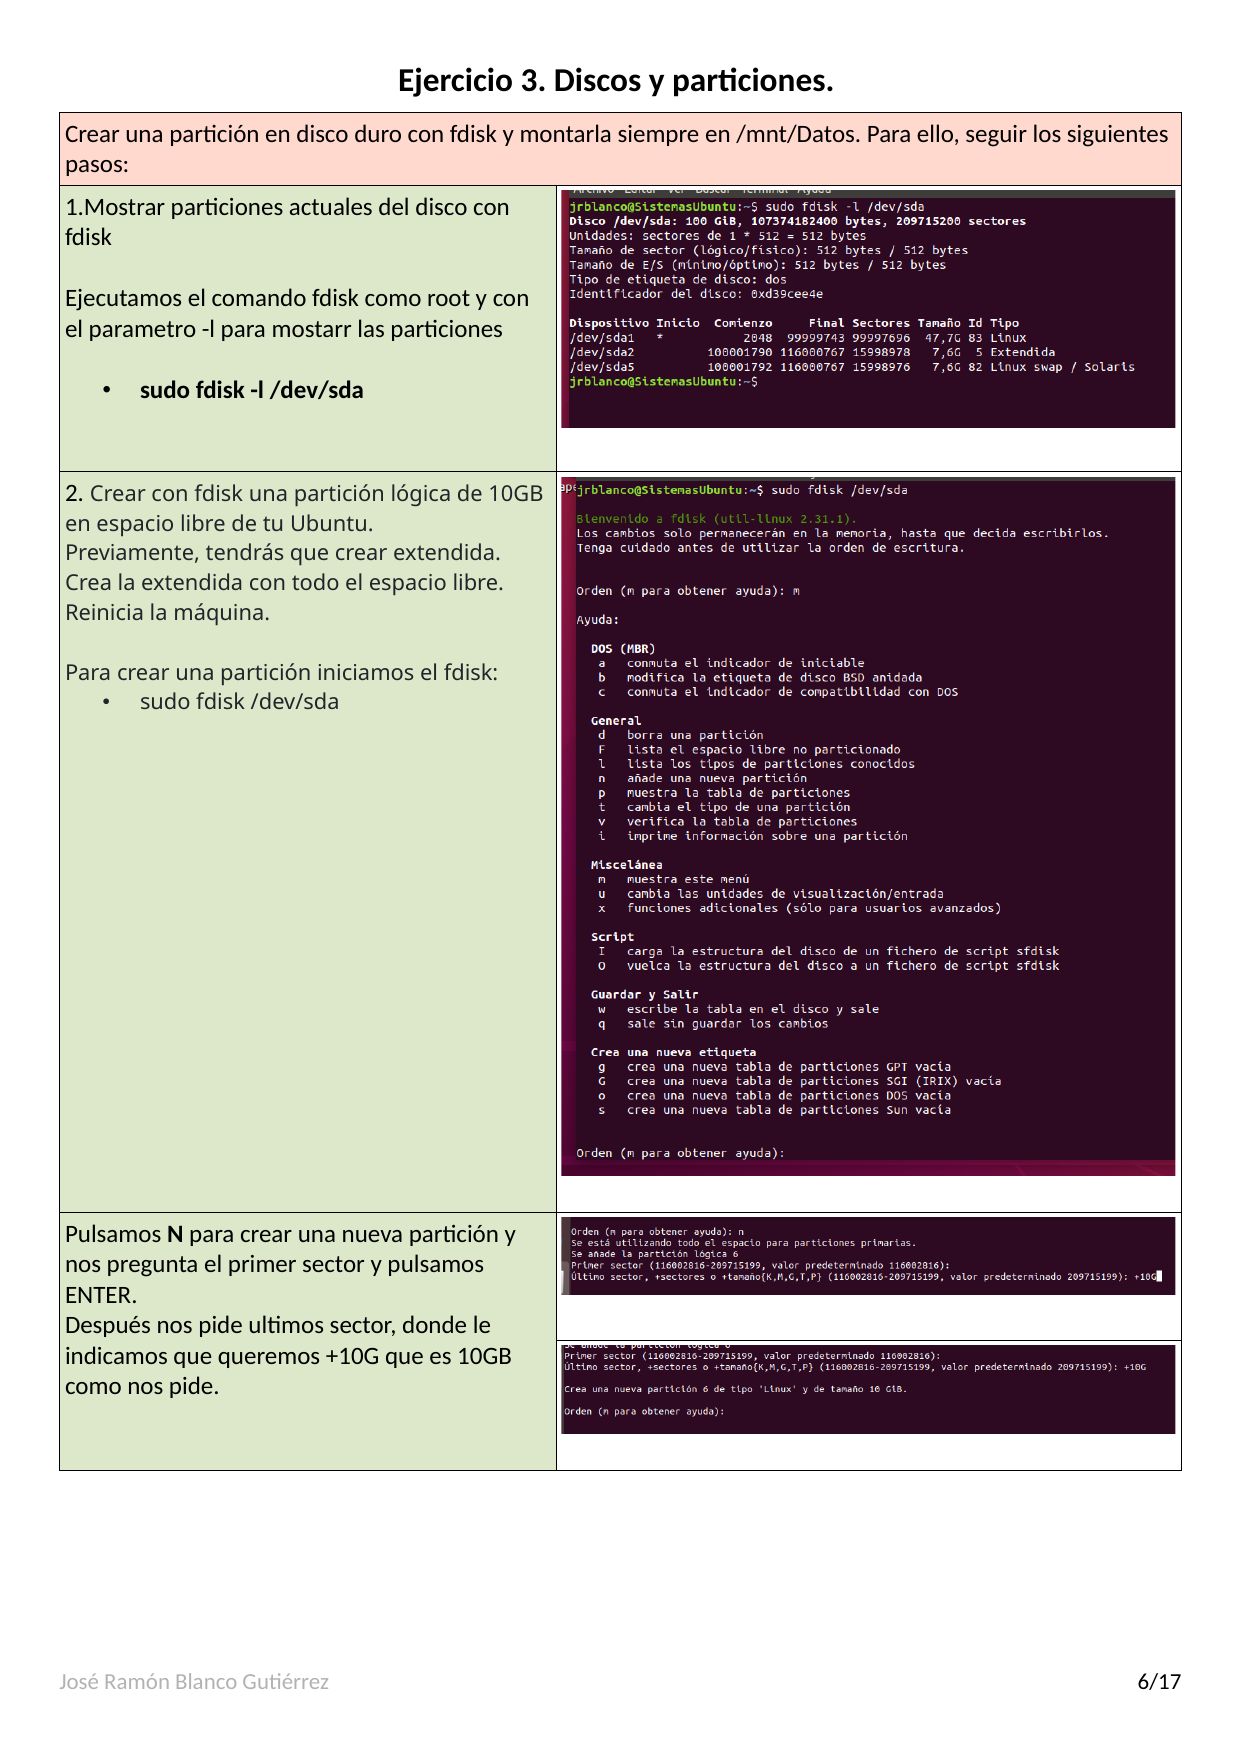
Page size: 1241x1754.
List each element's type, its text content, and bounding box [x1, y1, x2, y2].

table_cell 1.Mostrar particiones actuales del disco con fdisk Ejecutamos el comando fdisk como root y con el parametro -l para mostarr las particiones sudo fdisk -l /dev/sda [60, 186, 556, 471]
table_cell 2. Crear con fdisk una partición lógica de 10GB en espacio libre de tu Ubuntu. Previamente, tendrás que crear extendida. Crea la extendida con todo el espacio libre. Reinicia la máquina. Para crear una partición iniciamos el fdisk: sudo fdisk /dev/sda [60, 472, 556, 1212]
picture [561, 477, 1176, 1176]
table_cell Pulsamos N para crear una nueva partición y nos pregunta el primer sector y pulsamos ENTER. Después nos pide ultimos sector, donde le indicamos que queremos +10G que es 10GB como nos pide. [60, 1213, 556, 1470]
table_cell [557, 472, 1181, 1212]
table_header Crear una partición en disco duro con fdisk y montarla siempre en /mnt/Datos. Para ello, seguir los siguientes pasos: [60, 113, 1181, 185]
subtitle Ejercicio 3. Discos y particiones. [59, 59, 1181, 100]
picture [561, 190, 1176, 428]
table_cell [557, 1341, 1181, 1470]
table_cell [557, 186, 1181, 471]
picture [561, 1345, 1176, 1434]
picture [561, 1217, 1176, 1295]
table_cell [557, 1213, 1181, 1340]
